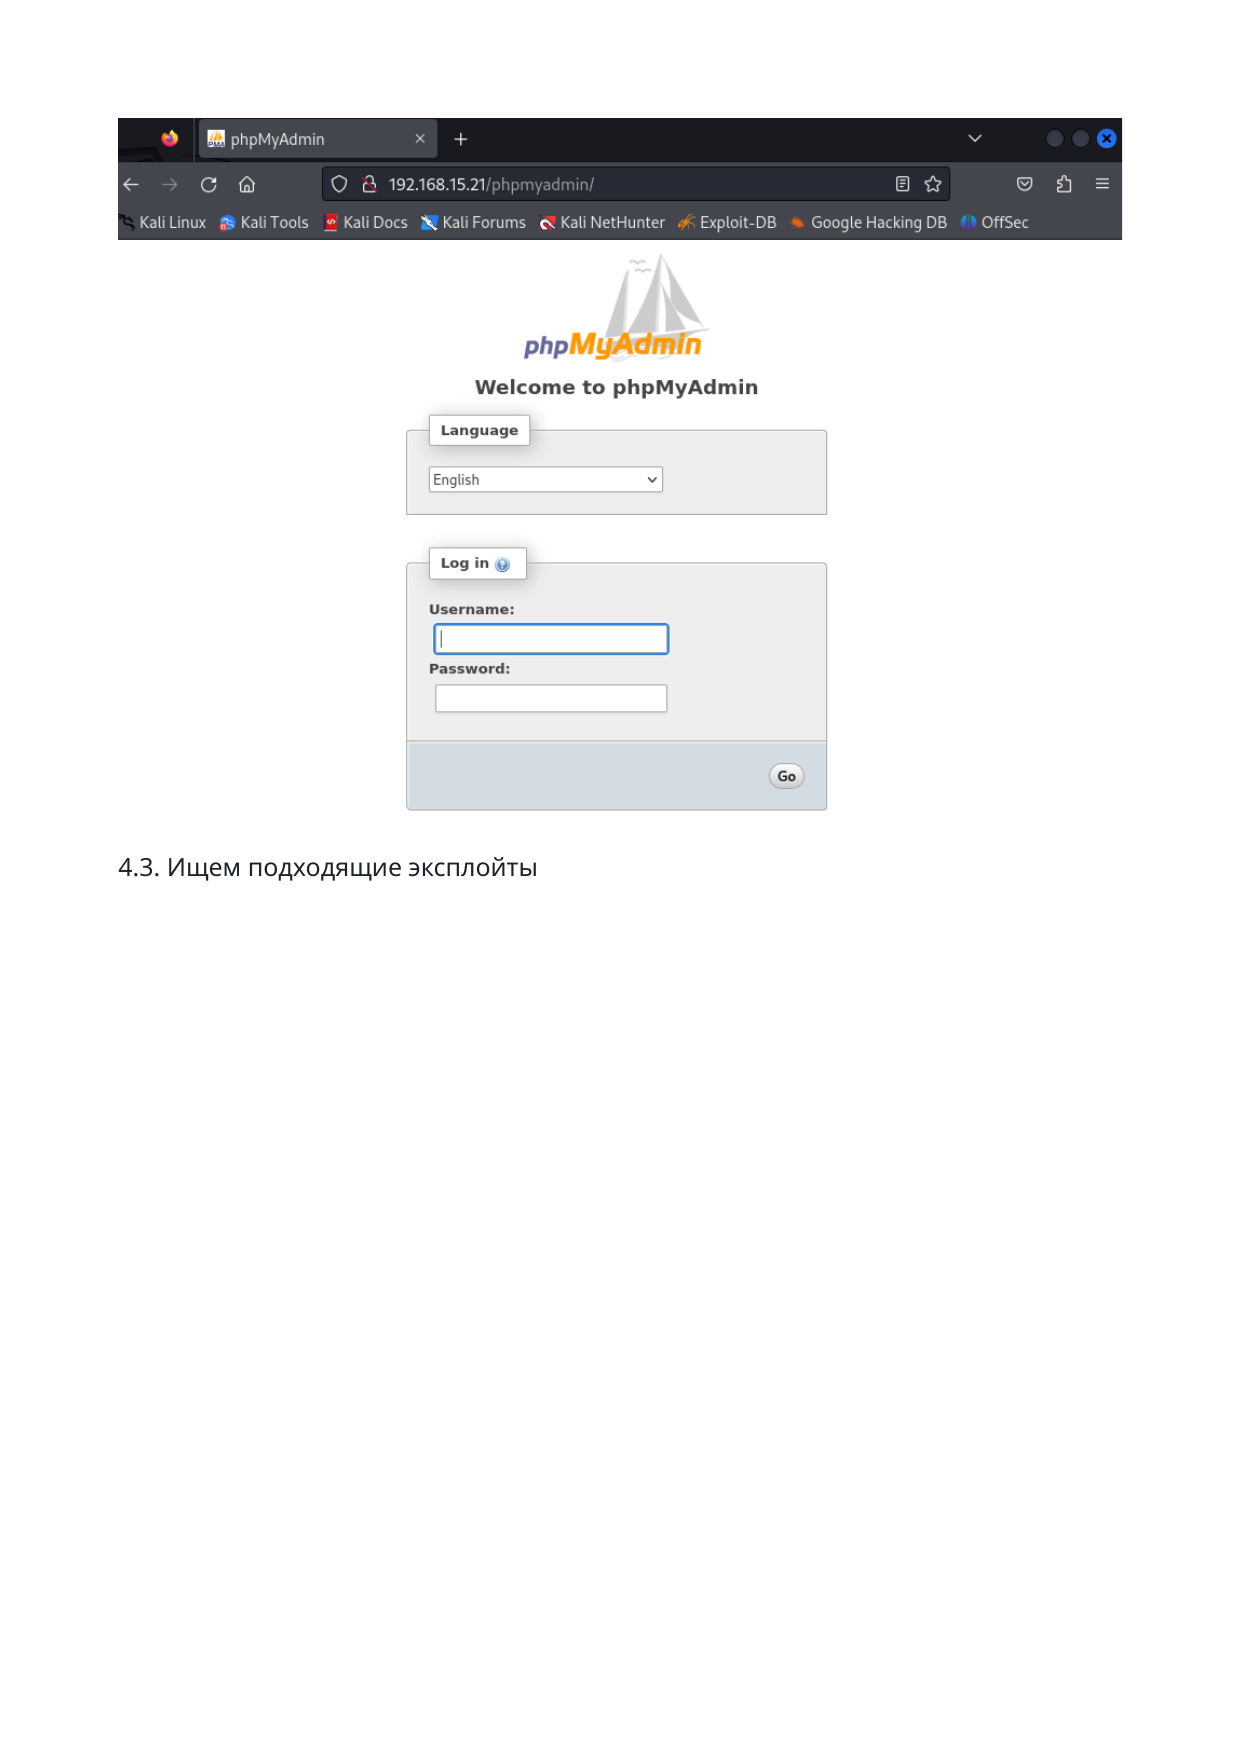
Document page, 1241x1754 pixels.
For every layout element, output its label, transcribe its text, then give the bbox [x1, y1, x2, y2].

picture [118, 118, 1123, 816]
text 4.3. Ищем подходящие эксплойты [118, 850, 1122, 884]
